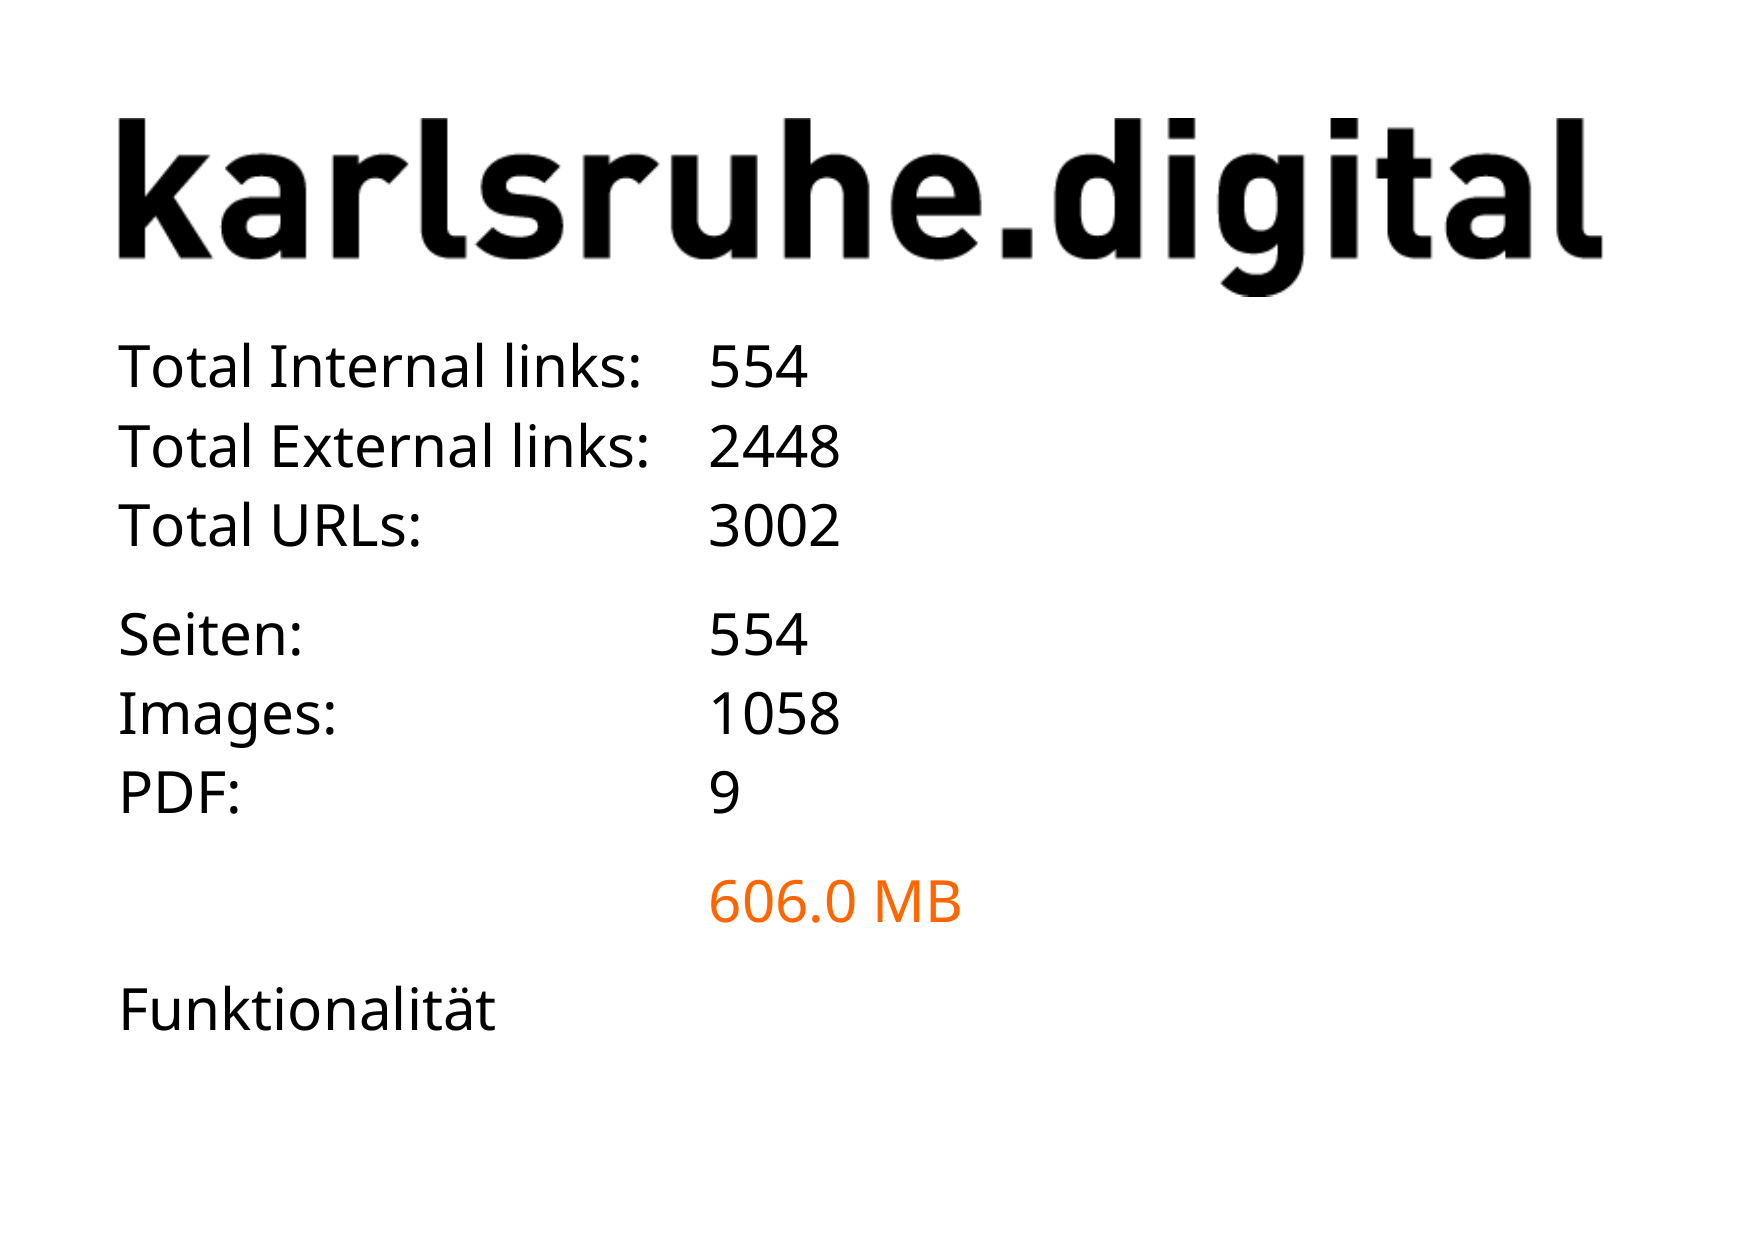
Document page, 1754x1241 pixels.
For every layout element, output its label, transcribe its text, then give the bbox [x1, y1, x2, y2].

text Total Internal links: 554 [118, 325, 1636, 405]
text Total External links: 2448 [118, 405, 1636, 484]
text Seiten: 554 [118, 592, 1636, 672]
text PDF: 9 [118, 751, 1636, 831]
text Images: 1058 [118, 672, 1636, 751]
text Total URLs: 3002 [118, 484, 1636, 564]
text 606.0 MB [118, 860, 1636, 939]
picture [118, 118, 1604, 297]
text Funktionalität [118, 968, 1636, 1047]
